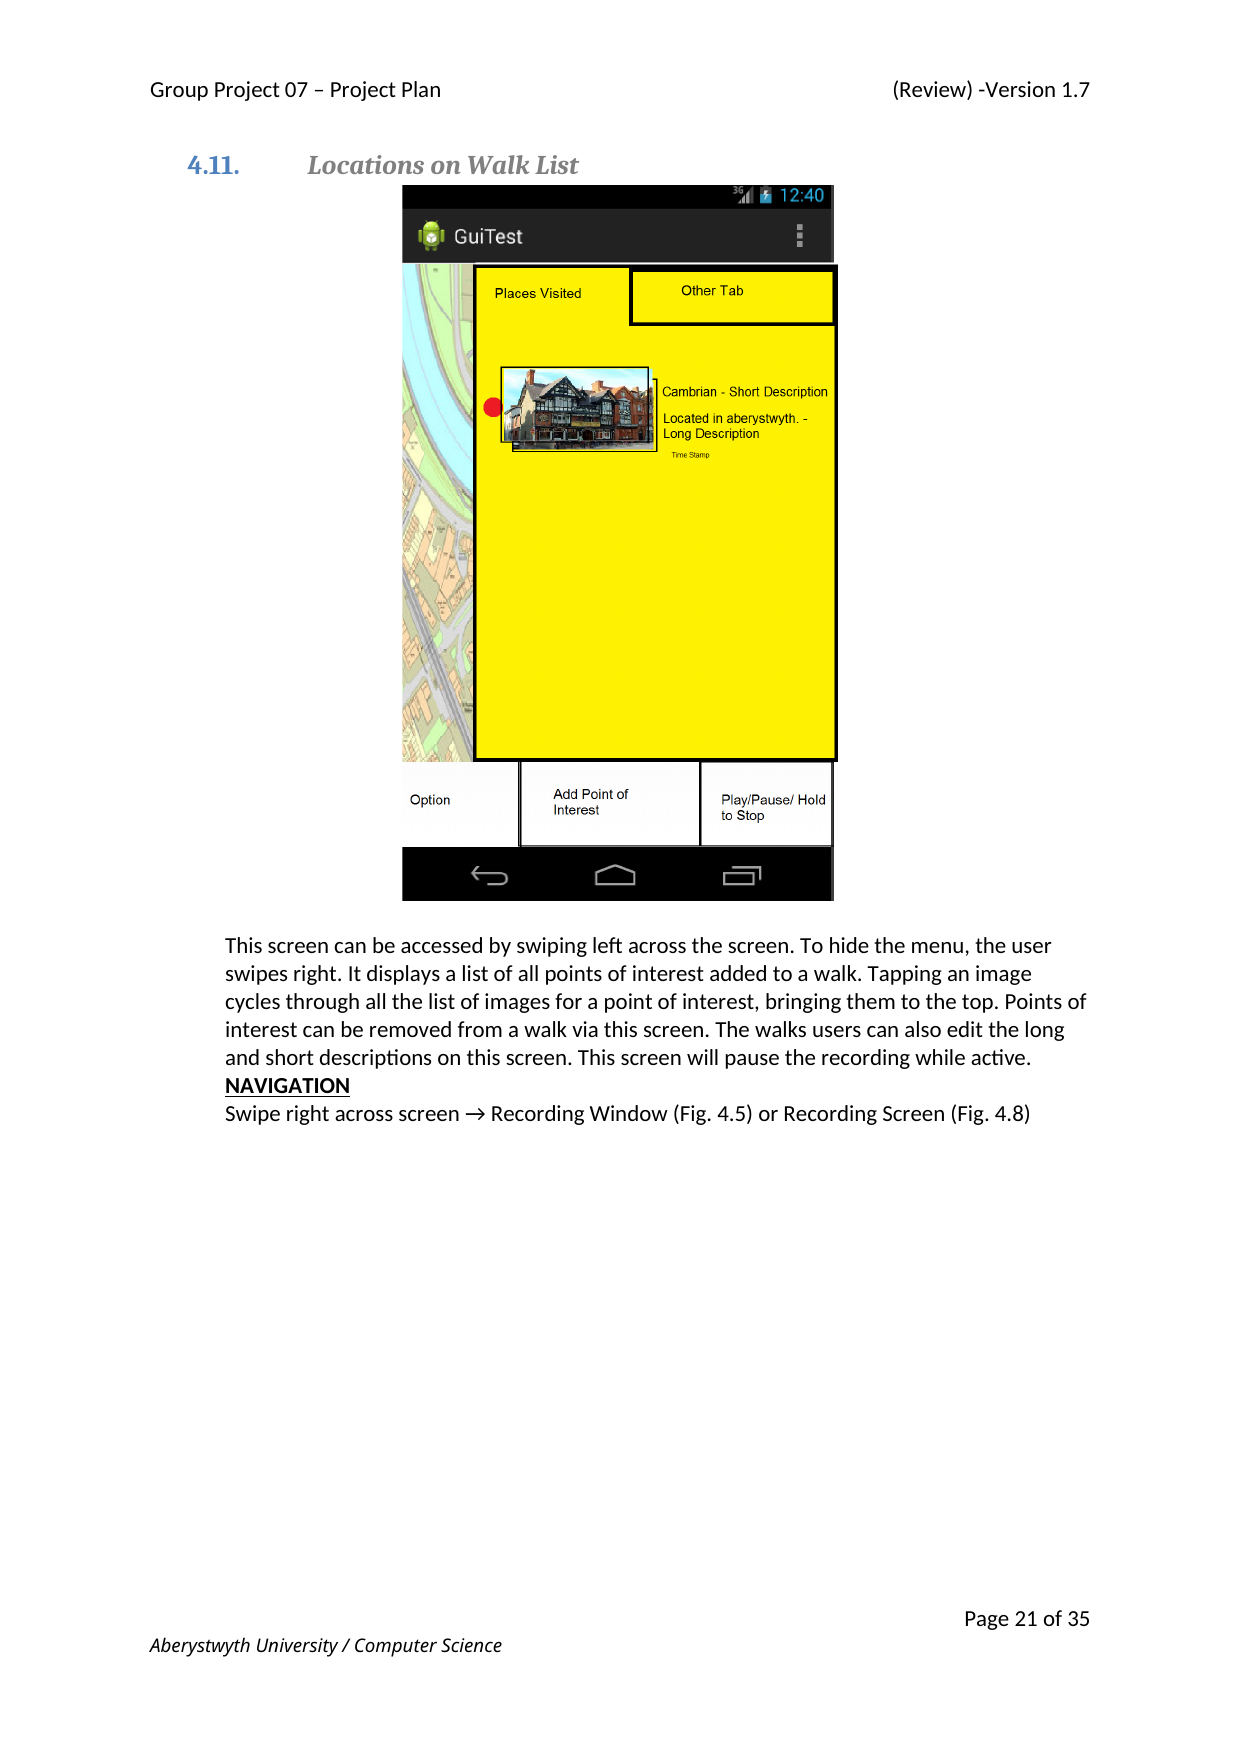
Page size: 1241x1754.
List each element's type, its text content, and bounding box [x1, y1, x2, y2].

text NAVIGATION [225, 1071, 1090, 1099]
text This screen can be accessed by swiping left across the screen. To hide the menu, the user swipes right. It displays a list of all points of interest added to a walk. Tapping an image cycles through all the list of images for a point of interest, bringing them to the top. Points of interest can be removed from a walk via this screen. The walks users can also edit the long and short descriptions on this screen. This screen will pause the recording while active. [225, 931, 1090, 1071]
subtitle Locations on Walk List [187, 150, 1090, 181]
text Swipe right across screen → Recording Window (Fig. 4.5) or Recording Screen (Fig. 4.8) [225, 1099, 1090, 1127]
